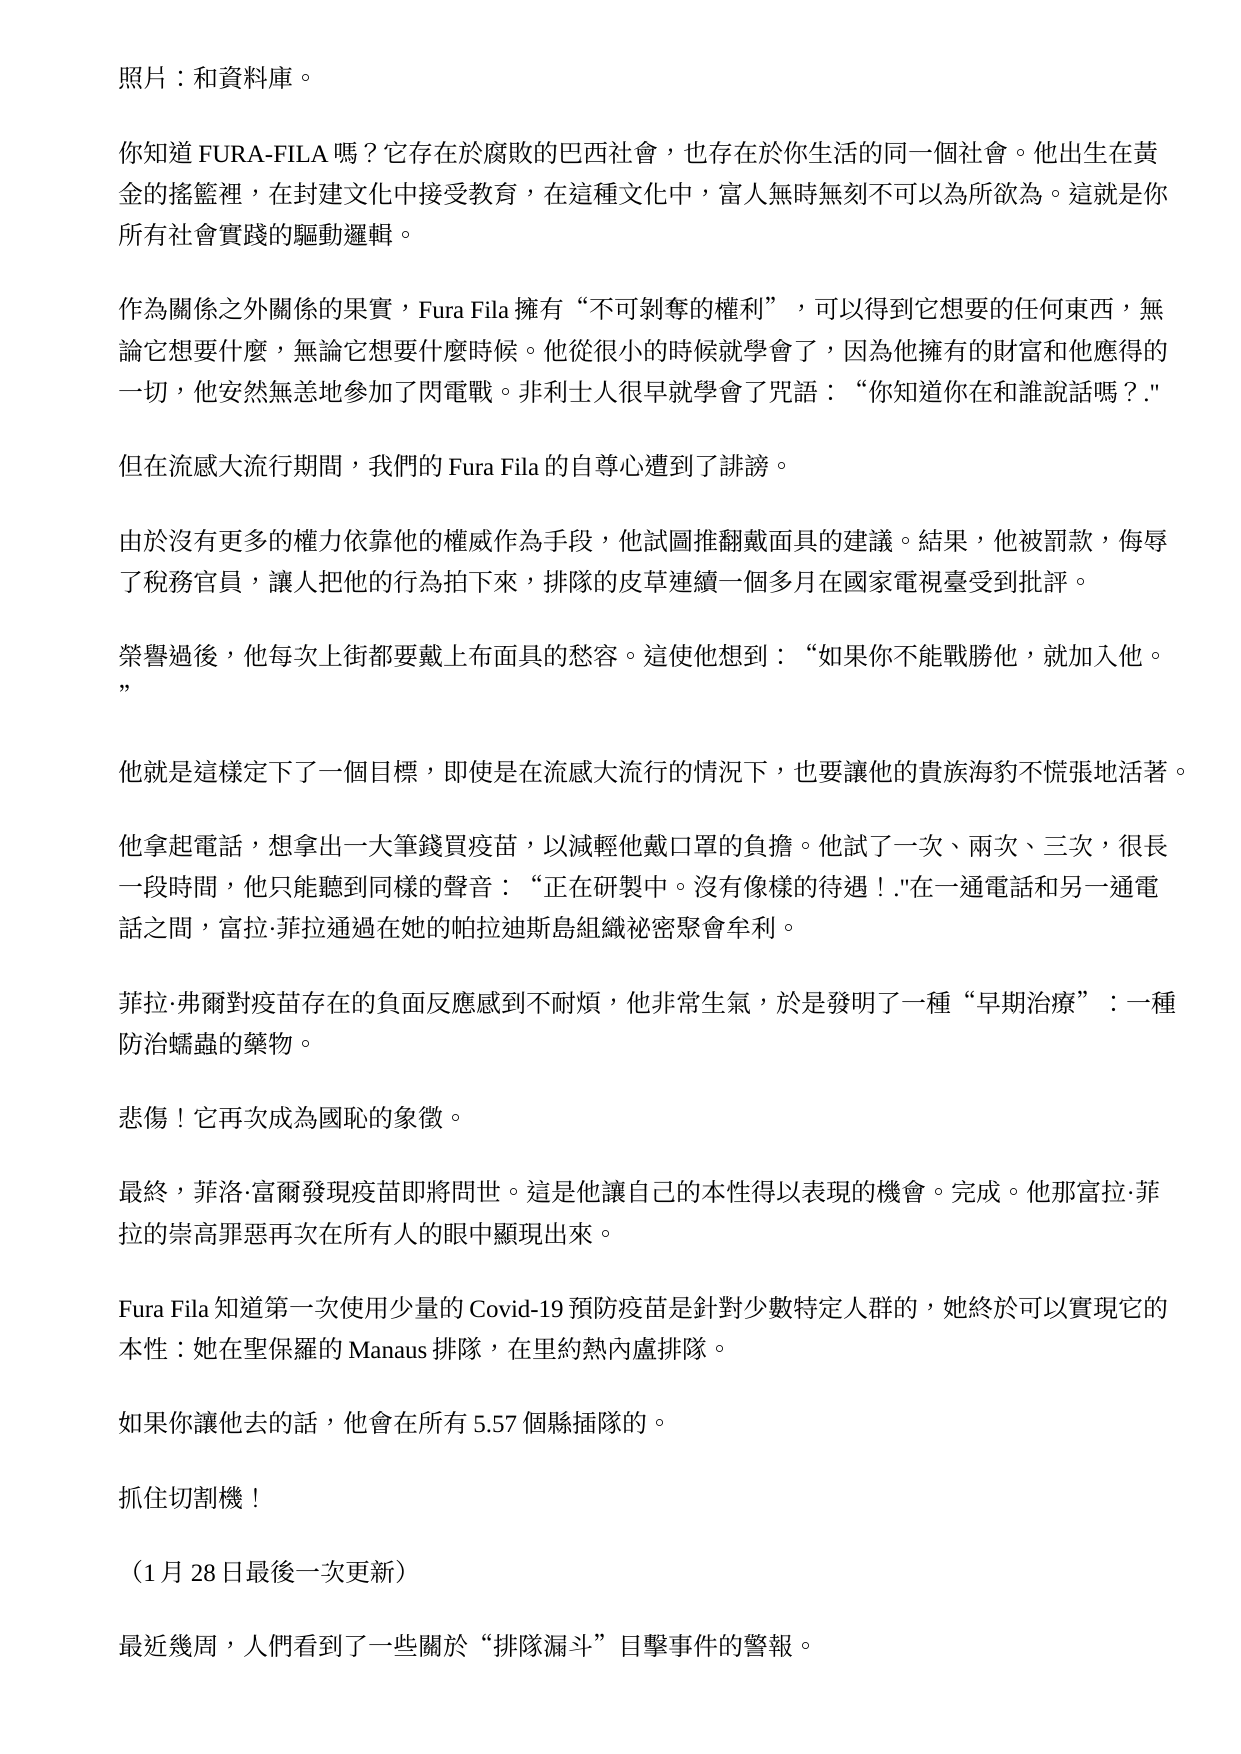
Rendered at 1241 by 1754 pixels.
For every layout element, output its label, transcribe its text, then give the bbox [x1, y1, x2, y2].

text 2021-03-06T06:20:23-03:00 約翰的目標 ['/images/0-2021/01/national/fura-費城.jpg'] 照片：和資料庫。 你知道FURA-FILA嗎？它存在於腐敗的巴西社會，也存在於你生活的同一個社會。他出生在黃金的搖籃裡，在封建文化中接受教育，在這種文化中，富人無時無刻不可以為所欲為。這就是你所有社會實踐的驅動邏輯。 作為關係之外關係的果實，Fura Fila擁有“不可剝奪的權利”，可以得到它想要的任何東西，無論它想要什麼，無論它想要什麼時候。他從很小的時候就學會了，因為他擁有的財富和他應得的一切，他安然無恙地參加了閃電戰。非利士人很早就學會了咒語：“你知道你在和誰說話嗎？." 但在流感大流行期間，我們的Fura Fila的自尊心遭到了誹謗。 由於沒有更多的權力依靠他的權威作為手段，他試圖推翻戴面具的建議。結果，他被罰款，侮辱了稅務官員，讓人把他的行為拍下來，排隊的皮草連續一個多月在國家電視臺受到批評。 榮譽過後，他每次上街都要戴上布面具的愁容。這使他想到：“如果你不能戰勝他，就加入他。” 他就是這樣定下了一個目標，即使是在流感大流行的情況下，也要讓他的貴族海豹不慌張地活著。 他拿起電話，想拿出一大筆錢買疫苗，以減輕他戴口罩的負擔。他試了一次、兩次、三次，很長一段時間，他只能聽到同樣的聲音：“正在研製中。沒有像樣的待遇！."在一通電話和另一通電話之間，富拉·菲拉通過在她的帕拉迪斯島組織祕密聚會牟利。 菲拉·弗爾對疫苗存在的負面反應感到不耐煩，他非常生氣，於是發明了一種“早期治療”：一種防治蠕蟲的藥物。 悲傷！它再次成為國恥的象徵。 最終，菲洛·富爾發現疫苗即將問世。這是他讓自己的本性得以表現的機會。完成。他那富拉·菲拉的崇高罪惡再次在所有人的眼中顯現出來。 Fura Fila知道第一次使用少量的Covid-19預防疫苗是針對少數特定人群的，她終於可以實現它的本性：她在聖保羅的Manaus排隊，在里約熱內盧排隊。 如果你讓他去的話，他會在所有5.57個縣插隊的。 抓住切割機！ （1月28日最後一次更新） 最近幾周，人們看到了一些關於“排隊漏斗”目擊事件的警報。 我們會列一份清單，及時更新，把每一個都列出來。 馬瑙斯（亞馬遜） 亞馬遜河州首府，在醫院的全面倒塌中沉沒，有越來越多的Covid-19病例和無法提供氧氣。工會總檢察長（PGU）已授權對現任總檢察長兼衛生部長愛德華多·帕祖埃洛的表現進行調查。 僅僅批評亞馬孫州在2001年1月21日的最後一天所達到的程度是不夠的，因為有人指責人們在不應該接種疫苗的情況下接種了疫苗，因此疫苗接種被暫停了24小時。 1SHIA FRAXE（衛生部長） 第一個亞馬孫聯邦巡回法庭在2001年2月22日提醒部長，如果資料不一致的情況持續存在，干預將在市政公共衛生部門進行。為了瞭解肖申克指揮的資料夾的全面和有目的的混亂程度：醫院檢查發現，三千劑疫苗只收到了623劑。在法官的判決中，它指出“很明顯，這家公立醫院至少有788劑藥物缺失，這家醫院24小時向科維德的病人敞開大門。” 2SABIA REIS（公共清潔祕書） 呋喃祕書是第一批接種疫苗的人之一，在1月19日。在一份報告中，該市自己也站出來為自己辯護，聲稱安息日患有糖尿病，需要醫療照顧。他甚至因為被診斷出感染了冠狀病毒而去了聖保羅，他不敢面對馬瑙斯擁擠不堪的公立醫院。 三個。JANE MARA SILVA DE MORAES OLIVEIRA（女祕書） 4蘇扎便當馬丁斯 馬瑙斯的第一份疫苗接種名單是企業家本尼迪克特和簡夫婦的傑出參與。除了Fura Fila和immunized之外，Benedict還擁有教育部（Seeduc）最大的食品供應商之一。他是Bento Martins de Souza Eireli的成員，其資本為600萬雷亞爾。 4.加布裡埃爾和伊莎貝爾·柯克（商人的女兒） 這對雙胞胎是馬瑙斯市一所最大私立大學的老闆的女兒，她們在社交網路上發表了慶祝接種疫苗的照片。醫學院畢業後，其中一人前一天被任命到市政廳，另一人在接種日被“錄用”。 五個。大衛·達拉斯（州議員之子） 州議員Wanderley Dallas（團結）的兒子剛從醫學專業畢業。和雙胞胎姐妹中的一個一樣，她在馬瑙斯開始接種疫苗的那天也被“僱傭”了。 帕拉希巴 6VERISSINHO ABMAEL（多夫市長） 龐巴爾市的市長只注射了282劑疫苗，他錄製了第一次注射疫苗的視訊。他是一名66歲的產科醫生，沒有在對抗Covid-19的前線行動，甚至不屬於優先群體。州衛生部長Geraldo Medeiros在接受市長採訪時說，他是費城人。 伯南布塞 7MARIA NADIR FERRO（朱皮市衛生部長） 8吉勒梅JG（朱庇市政廳攝影師） 祕書和攝影師來到伯南布哥市只有136劑疫苗的優先人群面前。 巴伊亞 九個。雷金納德·普拉多（坎迪巴市長） 市長收到了市政府僅有的100劑中的一劑。 直到2002年8月8日，巴伊亞州檢察官辦公室（MP-BA）和州總辦公室在90多個巴安市提出了179起“排隊接送”投訴。薩爾瓦多以24次出現在第一位。桑塔納博覽會排名第二，有9起案件。比裡廷加和塞拉山的耶穌很快就出現了，他們都帶著七個孩子。 薩爾瓦多市長布魯諾·賴斯（Bruno Reis，DEM）懇求那些抱怨和要求在疫苗接種方面靈活的人：“你必須有一點耐心。我知道人們面臨著大流行的時間很多，但讓我們遵循程式，”市長問。 住手 十勞倫·萊莫斯（卡斯坦哈爾市立醫院前行政院長） 在他們意識到你想削減開支後，現在的前任董事得到了你辭職的訊息。這名38歲的男子通過拍攝疫苗，在社交媒體上釋出了自己的照片。 塞阿拉 11.喬瓦尼·桑帕約（北胡亞澤拉市副市長） 這位政治家也接種了疫苗，Ceara的檢察官對“一名市政公職人員違反疫苗接種規則的指控”進行了調查。 塞爾吉佩 12阿明塔斯（伊塔比市長）人數 這位46歲的民主黨政客比其他排隊的人走得更遠。他為自己的態度辯護說，他想“鼓勵民眾接種疫苗”。 哥特人 13里約皮雷斯衛生部長的妻子（姓名未透露） 他自己的祕書阿西斯席爾瓦森（Assis Silva Son）在Facebook的直播中承認，他排隊是為了給妻子服一劑藥。在為自己辯護時，他供認了以下幾點：“這是為了保護和維護我生命中的女人的健康和生命，”弗拉·菲拉在《愛》中說。 一般礦山 14全部由約翰二十三醫院（貝洛奧裡藏特）的護士報告 為了抗議，貝洛奧裡藏特護理醫院的緊急護理人員報告說，拘留部門的官員沒有接種疫苗。他們說，儘管其他官員也接種了疫苗，但他們之所以能夠滿足優先群體的要求，正是因為他們每天都與患者直接接觸。根據Sindpros/MG的投訴，其他不直接接觸該疾病的員工接種了疫苗。其中一名工人向一家新聞入口網站報告說：“我對從醫院開始的疫苗接種混亂感到憤怒。我們很高興疫苗的到來，但不幸的是，這是一個非常大的釋放。我接種了疫苗，但卡上沒有登記：我接種了哪種疫苗，什麼批次，日期。我沒有任何記錄。” 十五。亨貝託·索托（蒙特斯·克拉羅斯市長） 市長已經接種了疫苗，但他不屬於優先群體。一些投訴還表明，貴國市政當局的僱員也接種了第一劑疫苗。 阿瑪帕 16倫道夫·安東尼奧·皮涅羅·達席爾瓦（衛生部長）和他的妻子 在距離首都兩英里的Serra do Navio市，檢方正在調查這對夫婦是否存在違規行為。有人指出，倫道夫在城市管理局的職位很關鍵，所以他和他的妻子可以切斷這條線。 英畝 在Acre，一位前軍警指揮官的妻子，也是一名心理學學生，在里約熱內盧布蘭科的PM-AC綜合診所張貼了一張免疫照片後，被指控插隊。 一月河 里約熱內盧檢察官辦公室（MP-RJ）登記了189起“排隊接送”投訴。這個數字只指02/02那天下午。 [118, 59, 1181, 1663]
